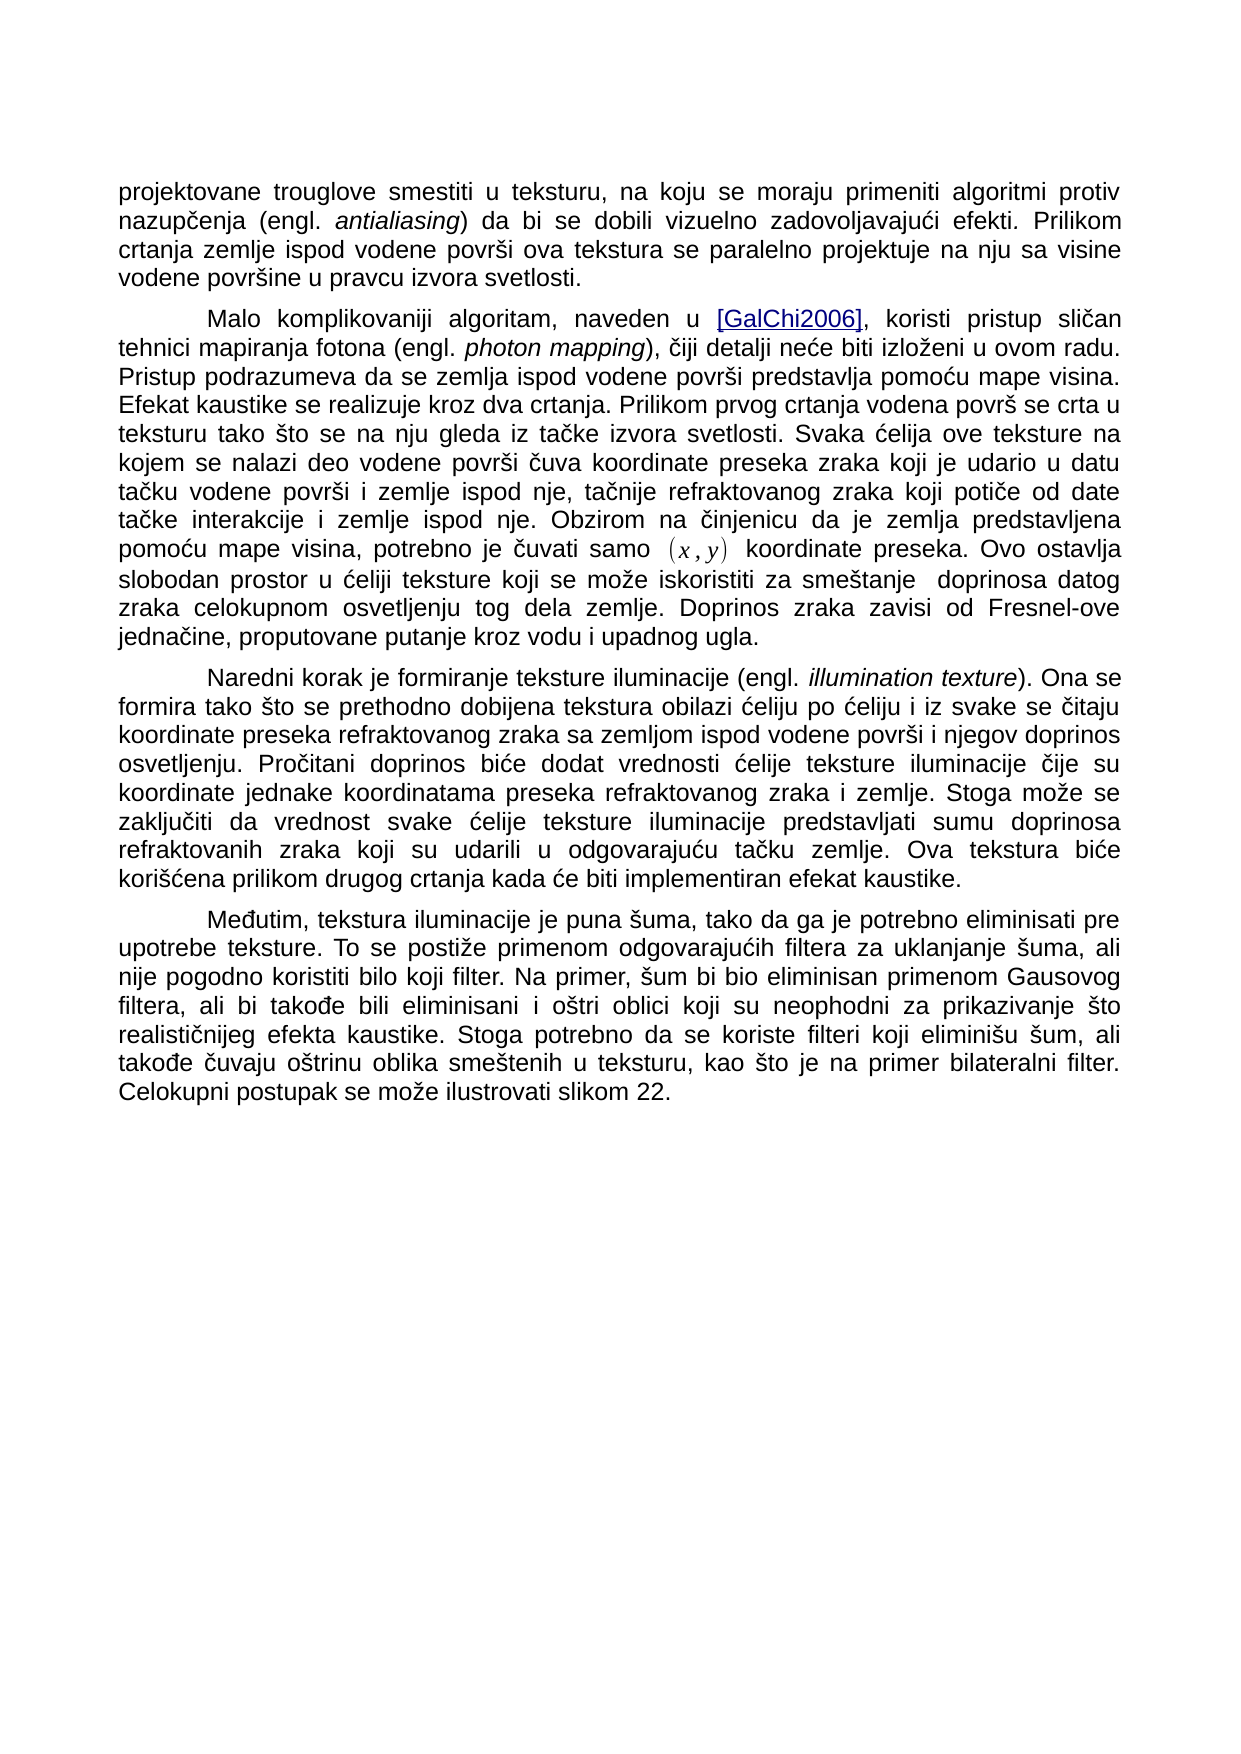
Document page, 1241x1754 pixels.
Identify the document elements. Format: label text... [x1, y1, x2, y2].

text Međutim, tekstura iluminacije je puna šuma, tako da ga je potrebno eliminisati pre upotrebe teksture. To se postiže primenom odgovarajućih filtera za uklanjanje šuma, ali nije pogodno koristiti bilo koji filter. Na primer, šum bi bio eliminisan primenom Gausovog filtera, ali bi takođe bili eliminisani i oštri oblici koji su neophodni za prikazivanje što realističnijeg efekta kaustike. Stoga potrebno da se koriste filteri koji eliminišu šum, ali takođe čuvaju oštrinu oblika smeštenih u teksturu, kao što je na primer bilateralni filter. Celokupni postupak se može ilustrovati slikom 22. [118, 905, 1122, 1106]
text Malo komplikovaniji algoritam, naveden u [GalChi2006], koristi pristup sličan tehnici mapiranja fotona (engl. photon mapping), čiji detalji neće biti izloženi u ovom radu. Pristup podrazumeva da se zemlja ispod vodene površi predstavlja pomoću mape visina. Efekat kaustike se realizuje kroz dva crtanja. Prilikom prvog crtanja vodena površ se crta u teksturu tako što se na nju gleda iz tačke izvora svetlosti. Svaka ćelija ove teksture na kojem se nalazi deo vodene površi čuva koordinate preseka zraka koji je udario u datu tačku vodene površi i zemlje ispod nje, tačnije refraktovanog zraka koji potiče od date tačke interakcije i zemlje ispod nje. Obzirom na činjenicu da je zemlja predstavljena pomoću mape visina, potrebno je čuvati samo koordinate preseka. Ovo ostavlja slobodan prostor u ćeliji teksture koji se može iskoristiti za smeštanje doprinosa datog zraka celokupnom osvetljenju tog dela zemlje. Doprinos zraka zavisi od Fresnel-ove jednačine, proputovane putanje kroz vodu i upadnog ugla. [118, 304, 1122, 651]
text Naredni korak je formiranje teksture iluminacije (engl. illumination texture). Ona se formira tako što se prethodno dobijena tekstura obilazi ćeliju po ćeliju i iz svake se čitaju koordinate preseka refraktovanog zraka sa zemljom ispod vodene površi i njegov doprinos osvetljenju. Pročitani doprinos biće dodat vrednosti ćelije teksture iluminacije čije su koordinate jednake koordinatama preseka refraktovanog zraka i zemlje. Stoga može se zaključiti da vrednost svake ćelije teksture iluminacije predstavljati sumu doprinosa refraktovanih zraka koji su udarili u odgovarajuću tačku zemlje. Ova tekstura biće korišćena prilikom drugog crtanja kada će biti implementiran efekat kaustike. [118, 663, 1122, 893]
text projektovane trouglove smestiti u teksturu, na koju se moraju primeniti algoritmi protiv nazupčenja (engl. antialiasing) da bi se dobili vizuelno zadovoljavajući efekti. Prilikom crtanja zemlje ispod vodene površi ova tekstura se paralelno projektuje na nju sa visine vodene površine u pravcu izvora svetlosti. [118, 177, 1122, 292]
